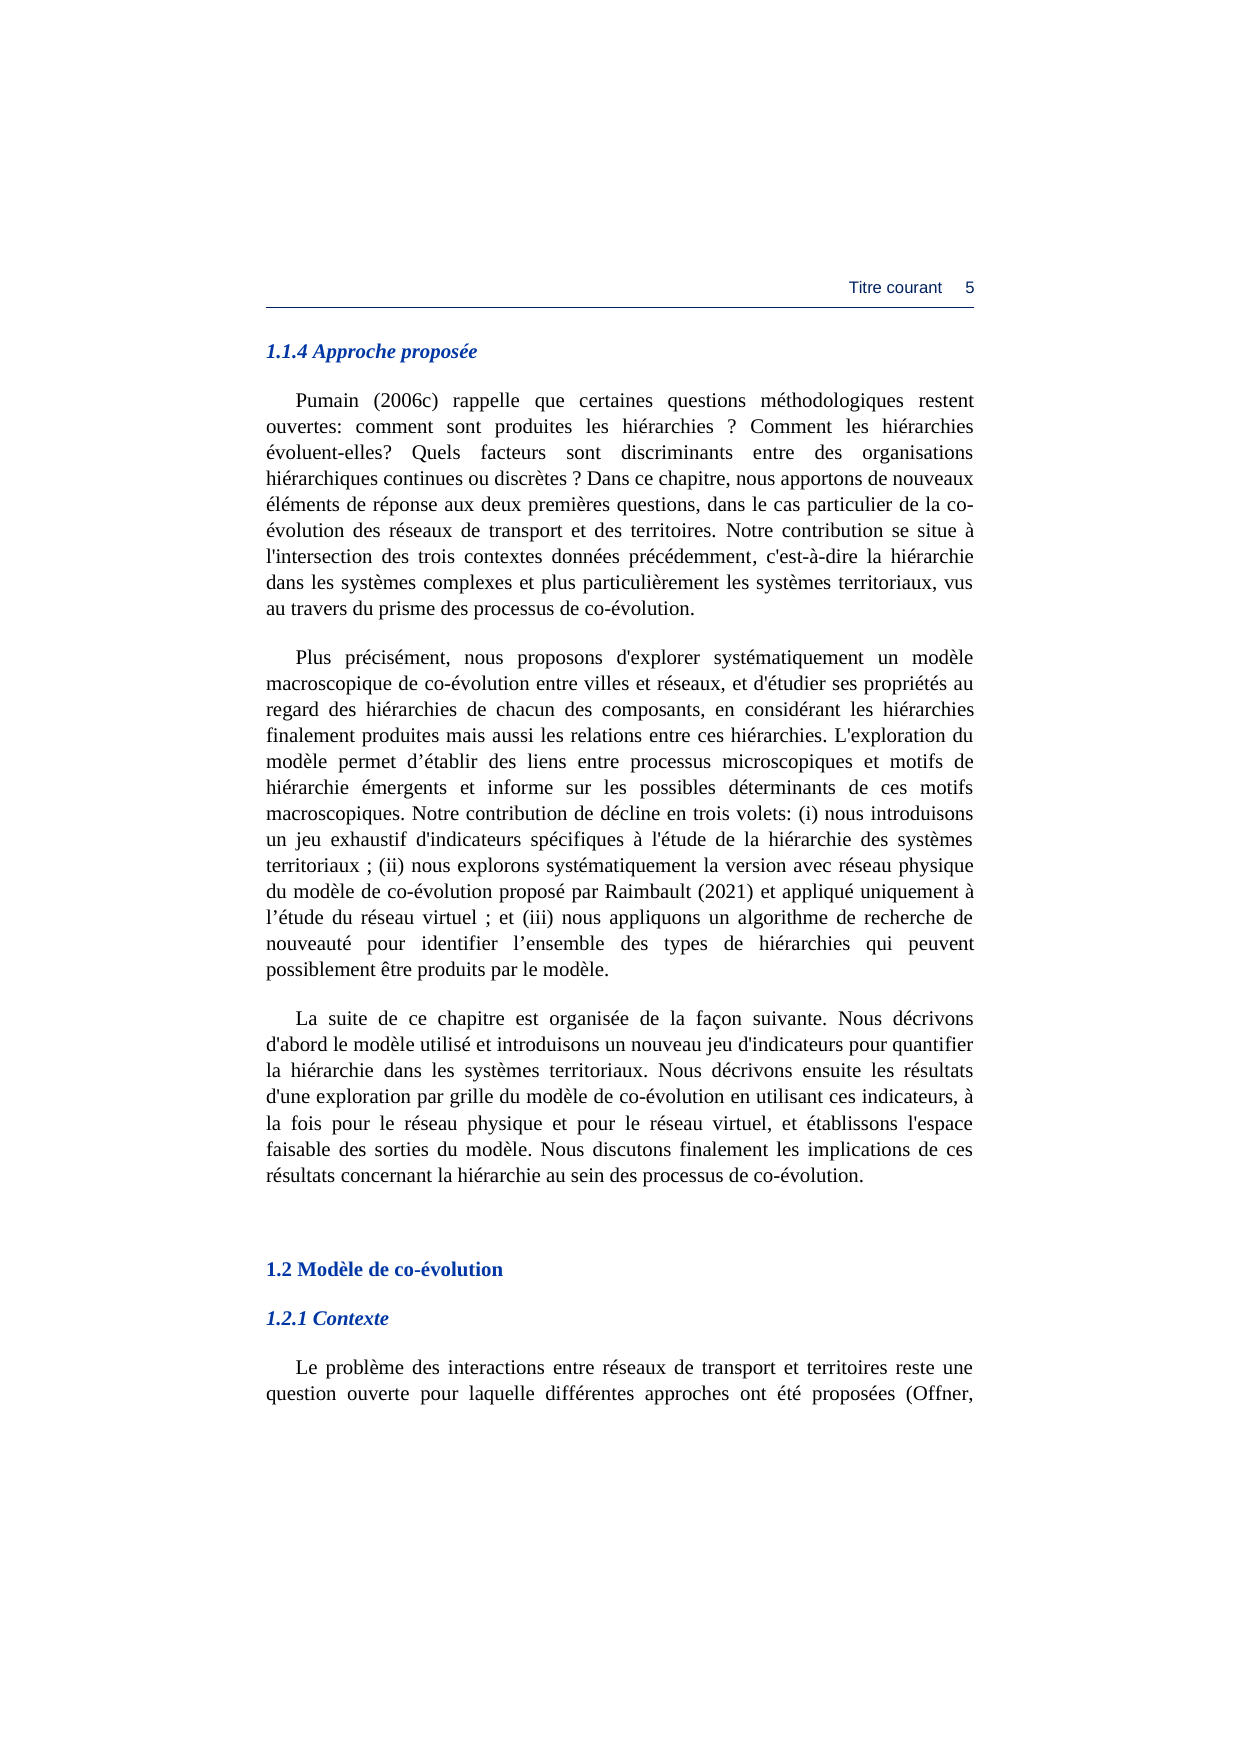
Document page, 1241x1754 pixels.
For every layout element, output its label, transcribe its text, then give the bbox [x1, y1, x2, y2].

text 1.2 Modèle de co-évolution [266, 1255, 974, 1281]
text Pumain (2006c) rappelle que certaines questions méthodologiques restent ouvertes: comment sont produites les hiérarchies ? Comment les hiérarchies évoluent-elles? Quels facteurs sont discriminants entre des organisations hiérarchiques continues ou discrètes ? Dans ce chapitre, nous apportons de nouveaux éléments de réponse aux deux premières questions, dans le cas particulier de la co-évolution des réseaux de transport et des territoires. Notre contribution se situe à l'intersection des trois contextes données précédemment, c'est-à-dire la hiérarchie dans les systèmes complexes et plus particulièrement les systèmes territoriaux, vus au travers du prisme des processus de co-évolution. [266, 386, 974, 620]
subtitle 1.1.4 Approche proposée [266, 337, 974, 363]
text Le problème des interactions entre réseaux de transport et territoires reste une question ouverte pour laquelle différentes approches ont été proposées (Offner, [266, 1353, 974, 1405]
text La suite de ce chapitre est organisée de la façon suivante. Nous décrivons d'abord le modèle utilisé et introduisons un nouveau jeu d'indicateurs pour quantifier la hiérarchie dans les systèmes territoriaux. Nous décrivons ensuite les résultats d'une exploration par grille du modèle de co-évolution en utilisant ces indicateurs, à la fois pour le réseau physique et pour le réseau virtuel, et établissons l'espace faisable des sorties du modèle. Nous discutons finalement les implications de ces résultats concernant la hiérarchie au sein des processus de co-évolution. [266, 1004, 974, 1187]
subtitle 1.2.1 Contexte [266, 1304, 974, 1330]
text Plus précisément, nous proposons d'explorer systématiquement un modèle macroscopique de co-évolution entre villes et réseaux, et d'étudier ses propriétés au regard des hiérarchies de chacun des composants, en considérant les hiérarchies finalement produites mais aussi les relations entre ces hiérarchies. L'exploration du modèle permet d’établir des liens entre processus microscopiques et motifs de hiérarchie émergents et informe sur les possibles déterminants de ces motifs macroscopiques. Notre contribution de décline en trois volets: (i) nous introduisons un jeu exhaustif d'indicateurs spécifiques à l'étude de la hiérarchie des systèmes territoriaux ; (ii) nous explorons systématiquement la version avec réseau physique du modèle de co-évolution proposé par Raimbault (2021) et appliqué uniquement à l’étude du réseau virtuel ; et (iii) nous appliquons un algorithme de recherche de nouveauté pour identifier l’ensemble des types de hiérarchies qui peuvent possiblement être produits par le modèle. [266, 643, 974, 981]
